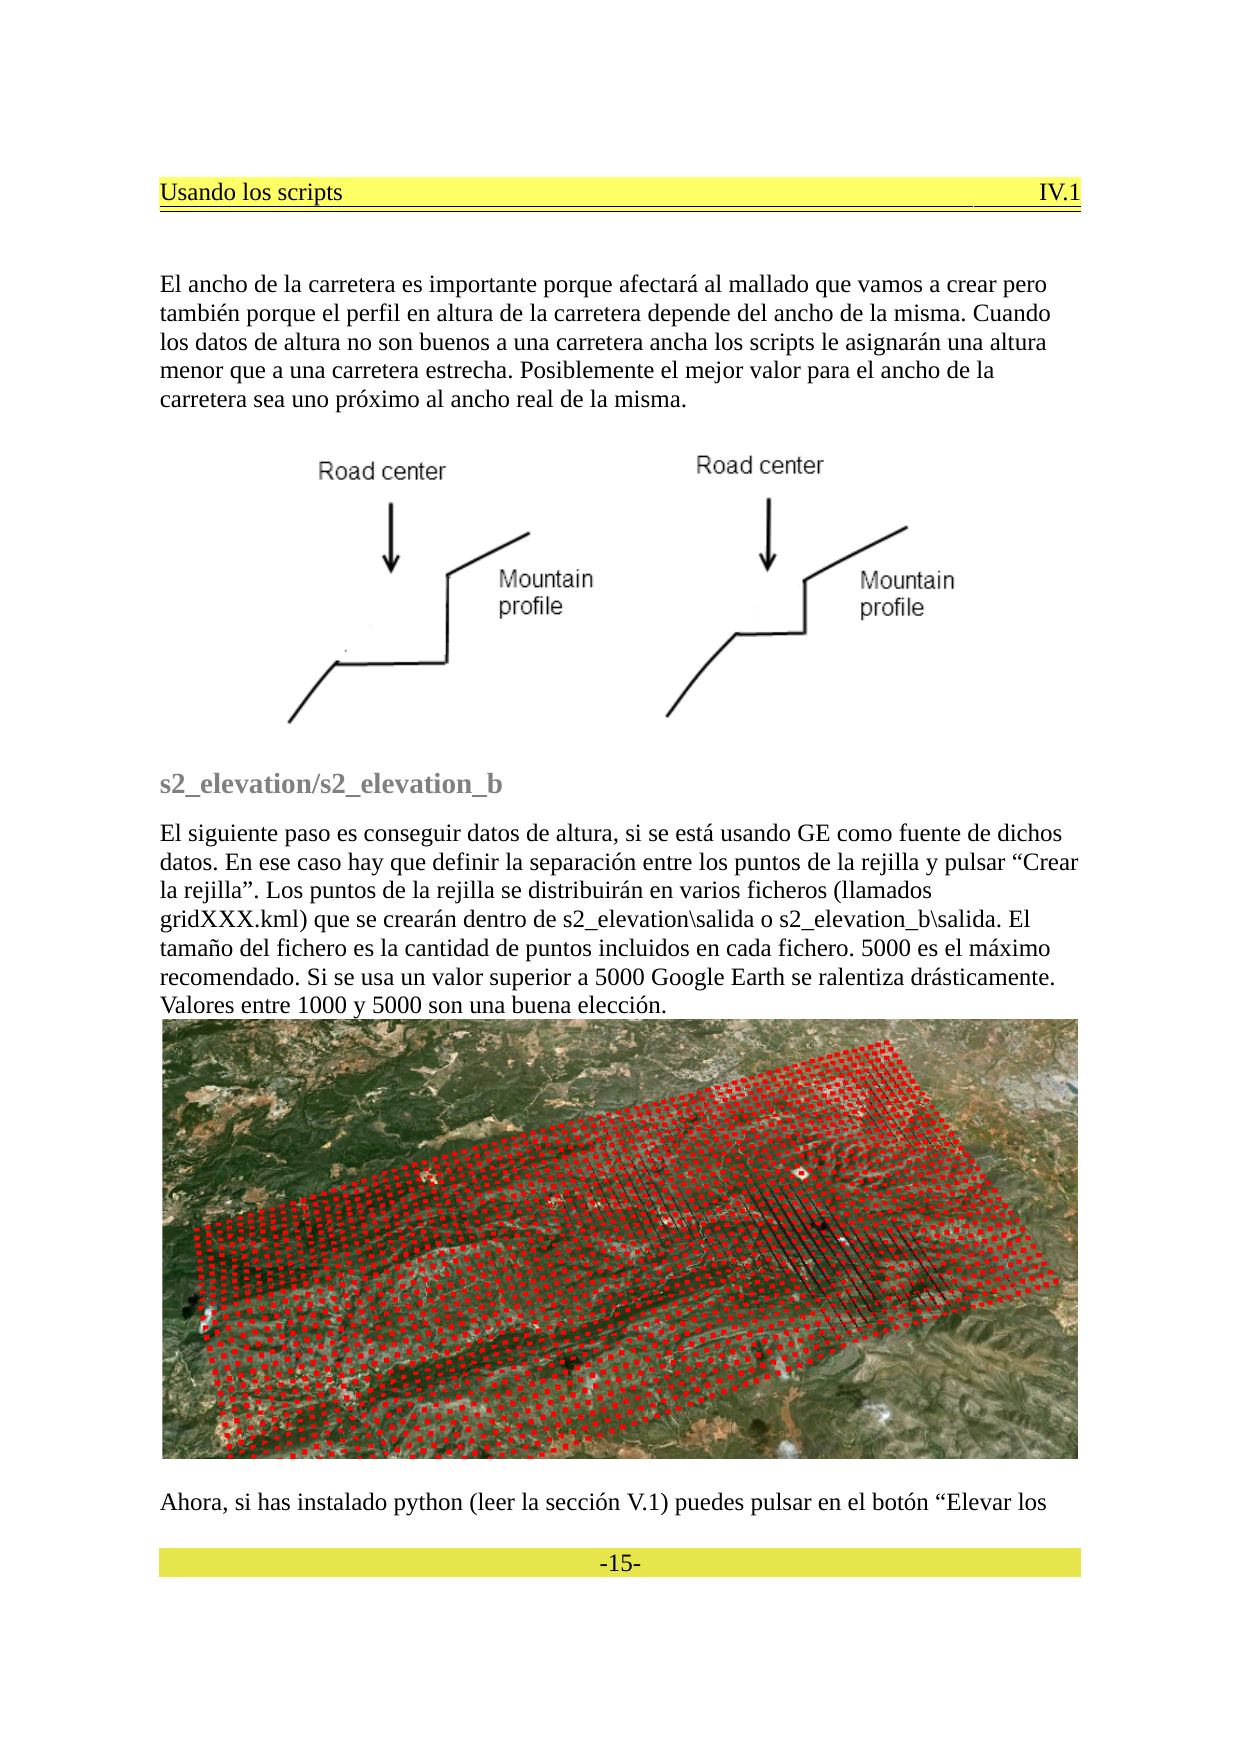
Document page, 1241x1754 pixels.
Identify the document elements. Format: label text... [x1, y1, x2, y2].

text El ancho de la carretera es importante porque afectará al mallado que vamos a crear pero también porque el perfil en altura de la carretera depende del ancho de la misma. Cuando los datos de altura no son buenos a una carretera ancha los scripts le asignarán una altura menor que a una carretera estrecha. Posiblemente el mejor valor para el ancho de la carretera sea uno próximo al ancho real de la misma. [159, 269, 1081, 413]
text El siguiente paso es conseguir datos de altura, si se está usando GE como fuente de dichos datos. En ese caso hay que definir la separación entre los puntos de la rejilla y pulsar “Crear la rejilla”. Los puntos de la rejilla se distribuirán en varios ficheros (llamados gridXXX.kml) que se crearán dentro de s2_elevation\salida o s2_elevation_b\salida. El tamaño del fichero es la cantidad de puntos incluidos en cada fichero. 5000 es el máximo recomendado. Si se usa un valor superior a 5000 Google Earth se ralentiza drásticamente. Valores entre 1000 y 5000 son una buena elección. [159, 818, 1081, 1019]
picture [162, 1019, 1078, 1459]
text Ahora, si has instalado python (leer la sección V.1) puedes pulsar en el botón “Elevar los [159, 1487, 1081, 1516]
picture [271, 441, 970, 767]
subtitle s2_elevation/s2_elevation_b [159, 471, 1081, 800]
